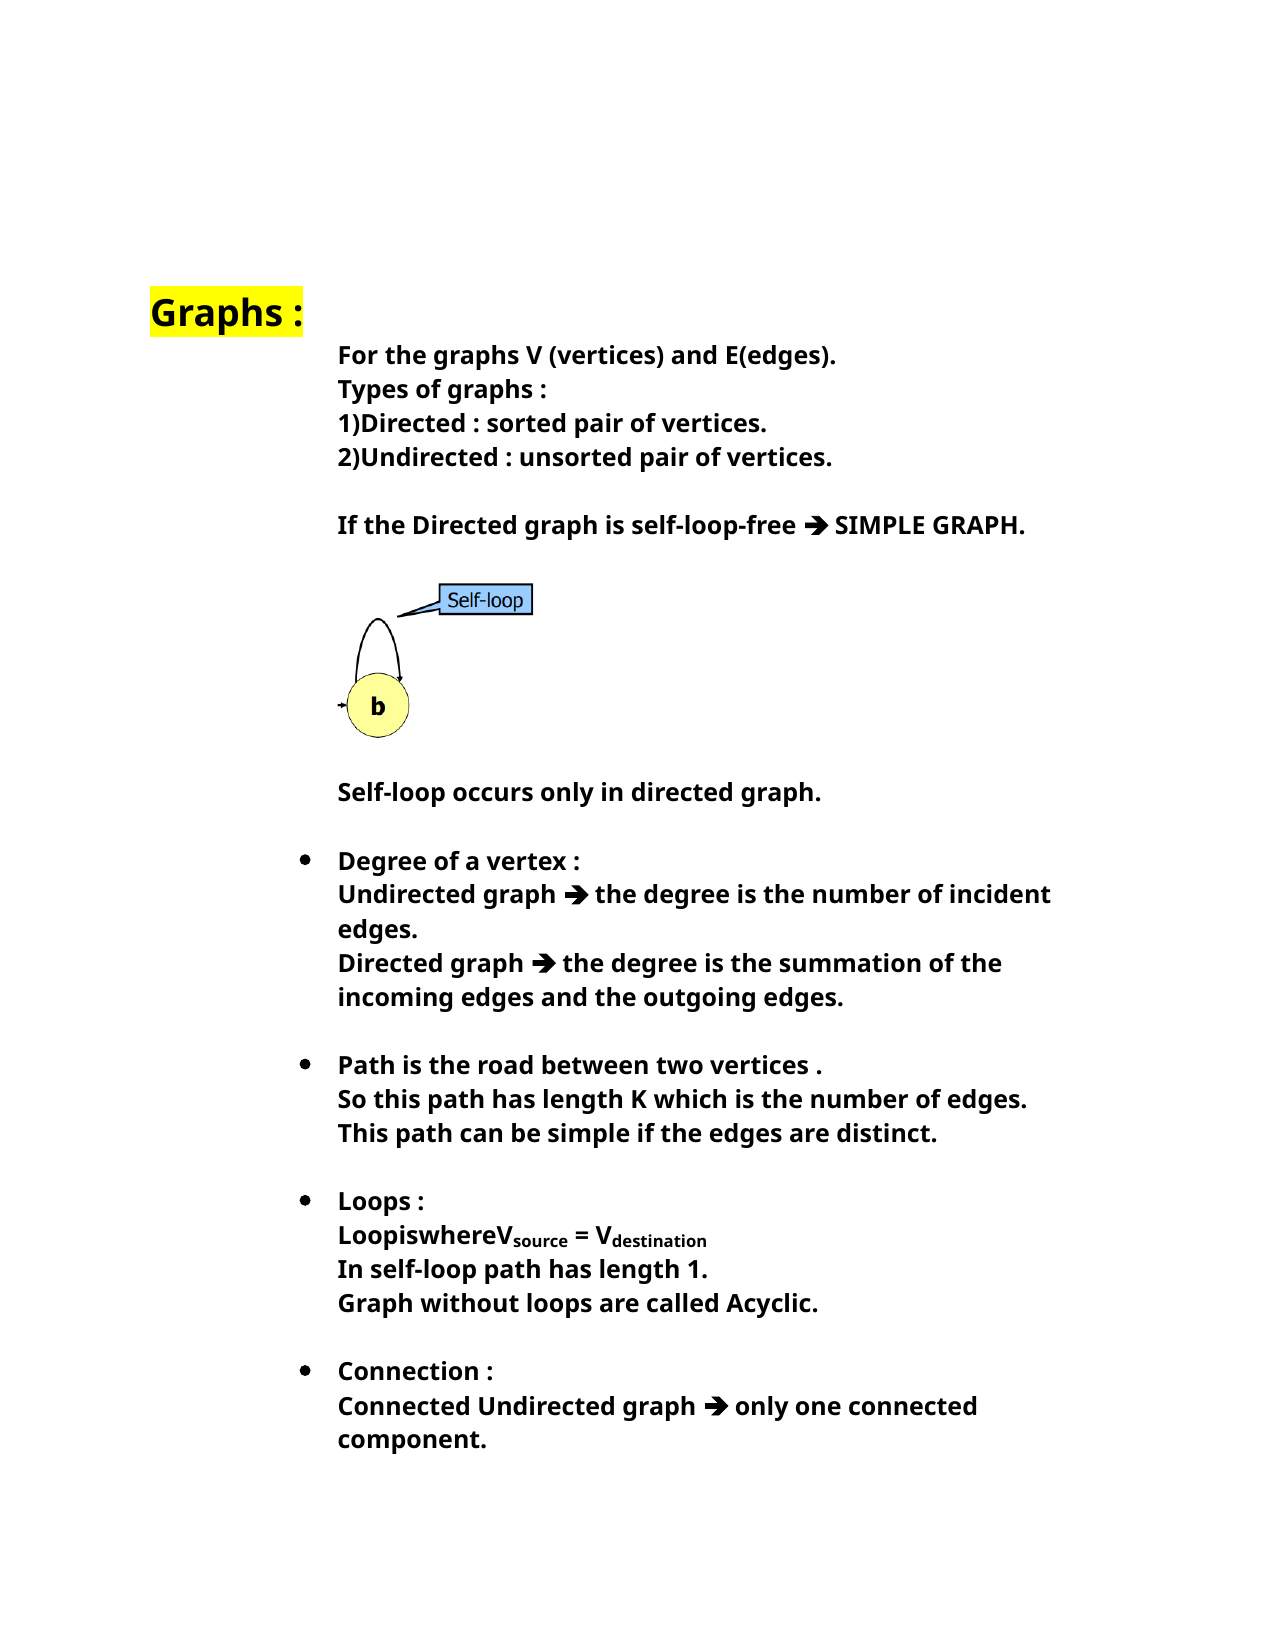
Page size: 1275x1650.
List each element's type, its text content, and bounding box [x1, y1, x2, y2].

subtitle This path can be simple if the edges are distinct. [337, 1116, 1125, 1150]
subtitle Self-loop occurs only in directed graph. [337, 775, 1125, 809]
subtitle Connected Undirected graph  only one connected component. [337, 1388, 1125, 1456]
subtitle Graphs : [150, 286, 1125, 337]
subtitle Types of graphs : [337, 371, 1125, 405]
subtitle Connection : [300, 1354, 1125, 1388]
subtitle Loops : [300, 1184, 1125, 1218]
subtitle LoopiswhereVsource = Vdestination [337, 1218, 1125, 1252]
subtitle 2)Undirected : unsorted pair of vertices. [337, 439, 1125, 473]
subtitle Graph without loops are called Acyclic. [337, 1286, 1125, 1320]
subtitle Undirected graph  the degree is the number of incident edges. [337, 877, 1125, 945]
subtitle For the graphs V (vertices) and E(edges). [262, 337, 1125, 371]
subtitle If the Directed graph is self-loop-free  SIMPLE GRAPH. [337, 508, 1125, 542]
subtitle 1)Directed : sorted pair of vertices. [337, 405, 1125, 439]
subtitle Degree of a vertex : [300, 843, 1125, 877]
subtitle Directed graph  the degree is the summation of the incoming edges and the outgoing edges. [337, 945, 1125, 1013]
subtitle So this path has length K which is the number of edges. [337, 1082, 1125, 1116]
subtitle In self-loop path has length 1. [337, 1252, 1125, 1286]
subtitle Path is the road between two vertices . [300, 1047, 1125, 1082]
